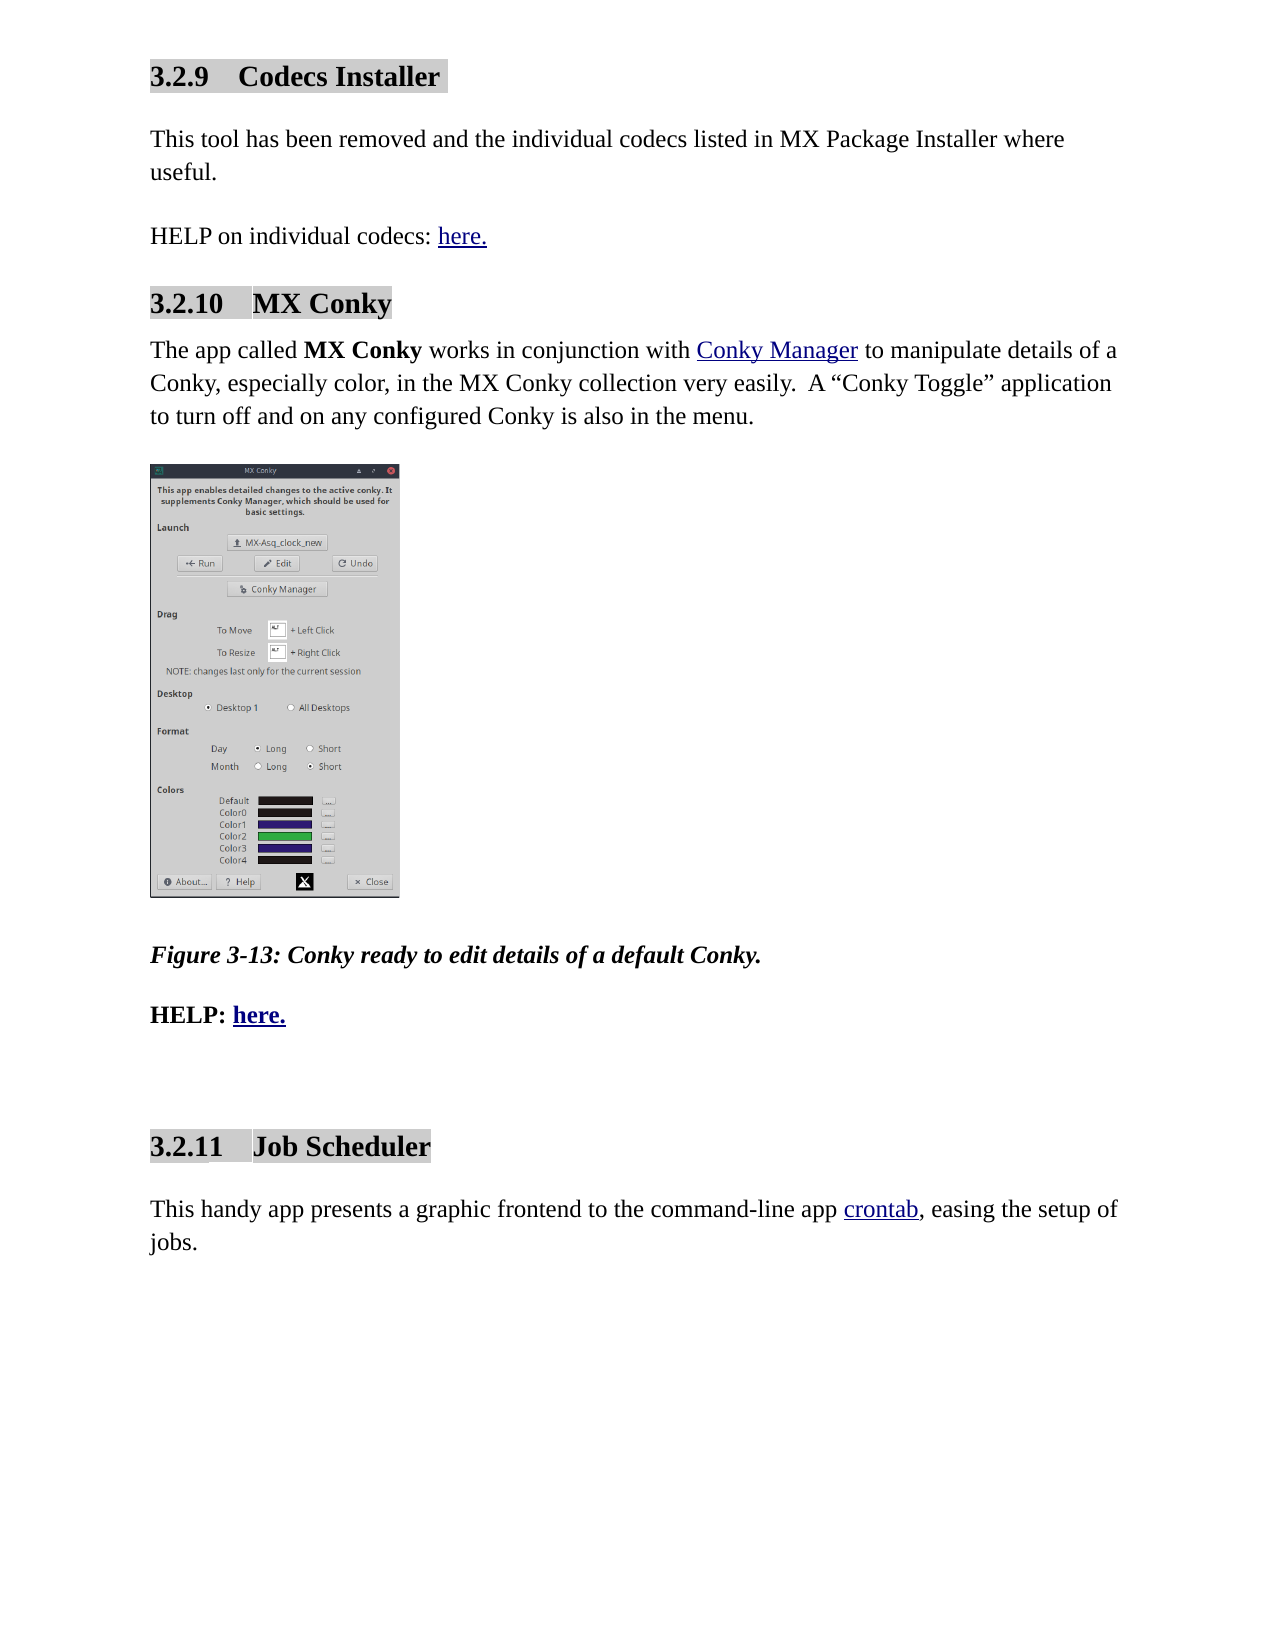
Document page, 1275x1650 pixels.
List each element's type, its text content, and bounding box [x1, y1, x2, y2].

text HELP on individual codecs: here. [150, 221, 1125, 250]
subtitle 3.2.11 Job Scheduler [209, 1129, 253, 1163]
text The app called MX Conky works in conjunction with Conky Manager to manipulate details of a Conky, especially color, in the MX Conky collection very easily. A “Conky Toggle” application to turn off and on any configured Conky is also in the menu. [150, 335, 1125, 430]
text Figure 3-13: Conky ready to edit details of a default Conky. [150, 940, 1125, 969]
picture [150, 464, 400, 898]
subtitle 3.2.10 MX Conky [392, 286, 1125, 319]
text HELP: here. [150, 1000, 1125, 1029]
text This tool has been removed and the individual codecs listed in MX Package Installer where useful. [150, 124, 1125, 186]
subtitle 3.2.11 Job Scheduler [431, 1129, 1125, 1163]
subtitle 3.2.9 Codecs Installer [448, 59, 1125, 93]
text This handy app presents a graphic frontend to the command-line app crontab, easing the setup of jobs. [150, 1194, 1125, 1256]
subtitle 3.2.9 Codecs Installer [194, 59, 238, 93]
subtitle 3.2.10 MX Conky [194, 286, 253, 319]
subtitle 3.2.9 Codecs Installer [335, 59, 440, 93]
